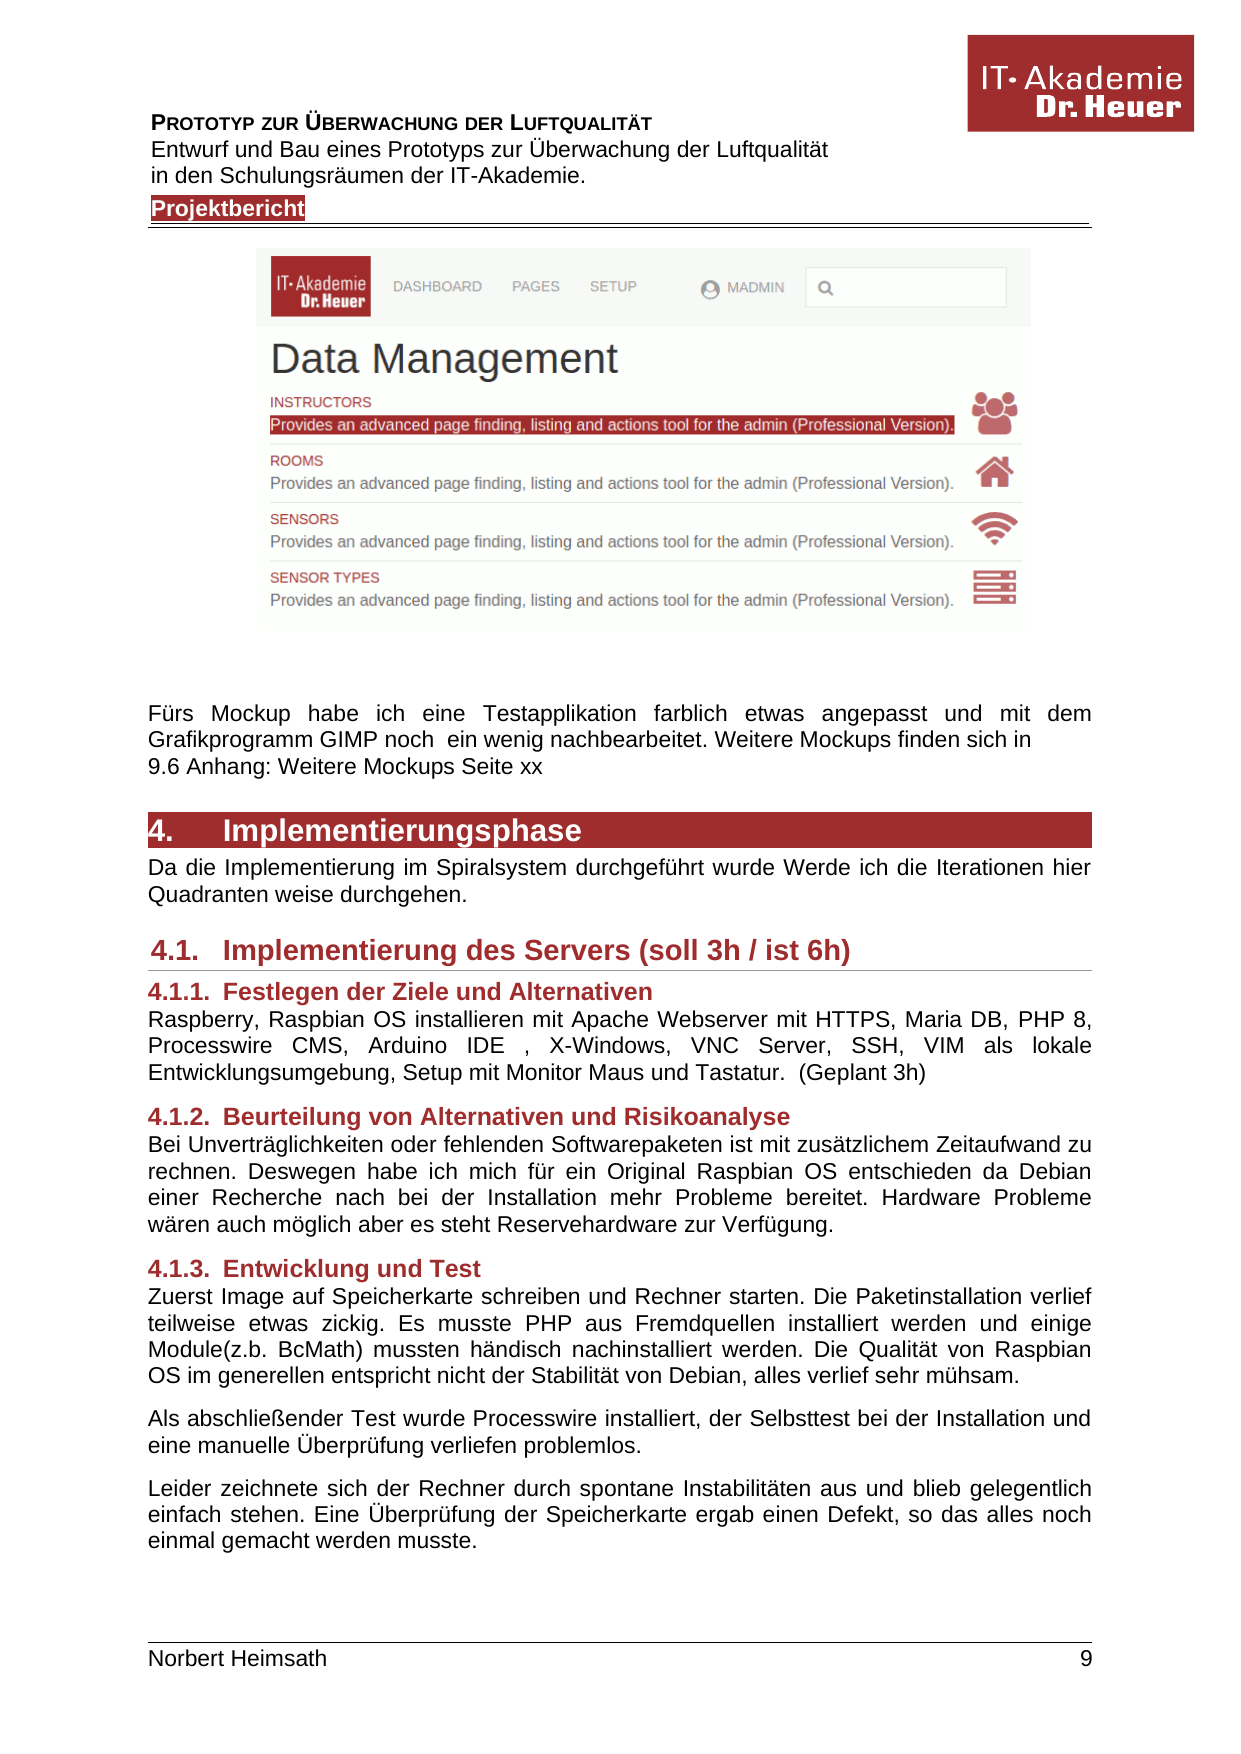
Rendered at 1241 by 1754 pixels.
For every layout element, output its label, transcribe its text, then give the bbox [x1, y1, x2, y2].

text Leider zeichnete sich der Rechner durch spontane Instabilitäten aus und blieb gelegentlich einfach stehen. Eine Überprüfung der Speicherkarte ergab einen Defekt, so das alles noch einmal gemacht werden musste. [148, 1475, 1092, 1554]
subtitle Festlegen der Ziele und Alternativen [148, 977, 1092, 1005]
text Bei Unverträglichkeiten oder fehlenden Softwarepaketen ist mit zusätzlichem Zeitaufwand zu rechnen. Deswegen habe ich mich für ein Original Raspbian OS entschieden da Debian einer Recherche nach bei der Installation mehr Probleme bereitet. Hardware Probleme wären auch möglich aber es steht Reservehardware zur Verfügung. [148, 1131, 1092, 1237]
subtitle Implementierung des Servers (soll 3h / ist 6h) [148, 930, 1092, 970]
subtitle Implementierungsphase [148, 812, 1092, 848]
subtitle Entwicklung und Test [148, 1254, 1092, 1283]
text Da die Implementierung im Spiralsystem durchgeführt wurde Werde ich die Iterationen hier Quadranten weise durchgehen. [148, 854, 1092, 907]
list 9.6 Anhang: Weitere Mockups Seite xxiii [148, 753, 1092, 779]
text Zuerst Image auf Speicherkarte schreiben und Rechner starten. Die Paketinstallation verlief teilweise etwas zickig. Es musste PHP aus Fremdquellen installiert werden und einige Module(z.b. BcMath) mussten händisch nachinstalliert werden. Die Qualität von Raspbian OS im generellen entspricht nicht der Stabilität von Debian, alles verlief sehr mühsam. [148, 1283, 1092, 1389]
text Als abschließender Test wurde Processwire installiert, der Selbsttest bei der Installation und eine manuelle Überprüfung verliefen problemlos. [148, 1405, 1092, 1458]
text Raspberry, Raspbian OS installieren mit Apache Webserver mit HTTPS, Maria DB, PHP 8, Processwire CMS, Arduino IDE , X-Windows, VNC Server, SSH, VIM als lokale Entwicklungsumgebung, Setup mit Monitor Maus und Tastatur. (Geplant 3h) [148, 1006, 1092, 1085]
subtitle Beurteilung von Alternativen und Risikoanalyse [148, 1102, 1092, 1131]
list Fürs Mockup habe ich eine Testapplikation farblich etwas angepasst und mit dem Grafikprogramm GIMP noch ein wenig nachbearbeitet. Weitere Mockups finden sich in [148, 674, 1092, 753]
picture [256, 248, 1031, 631]
